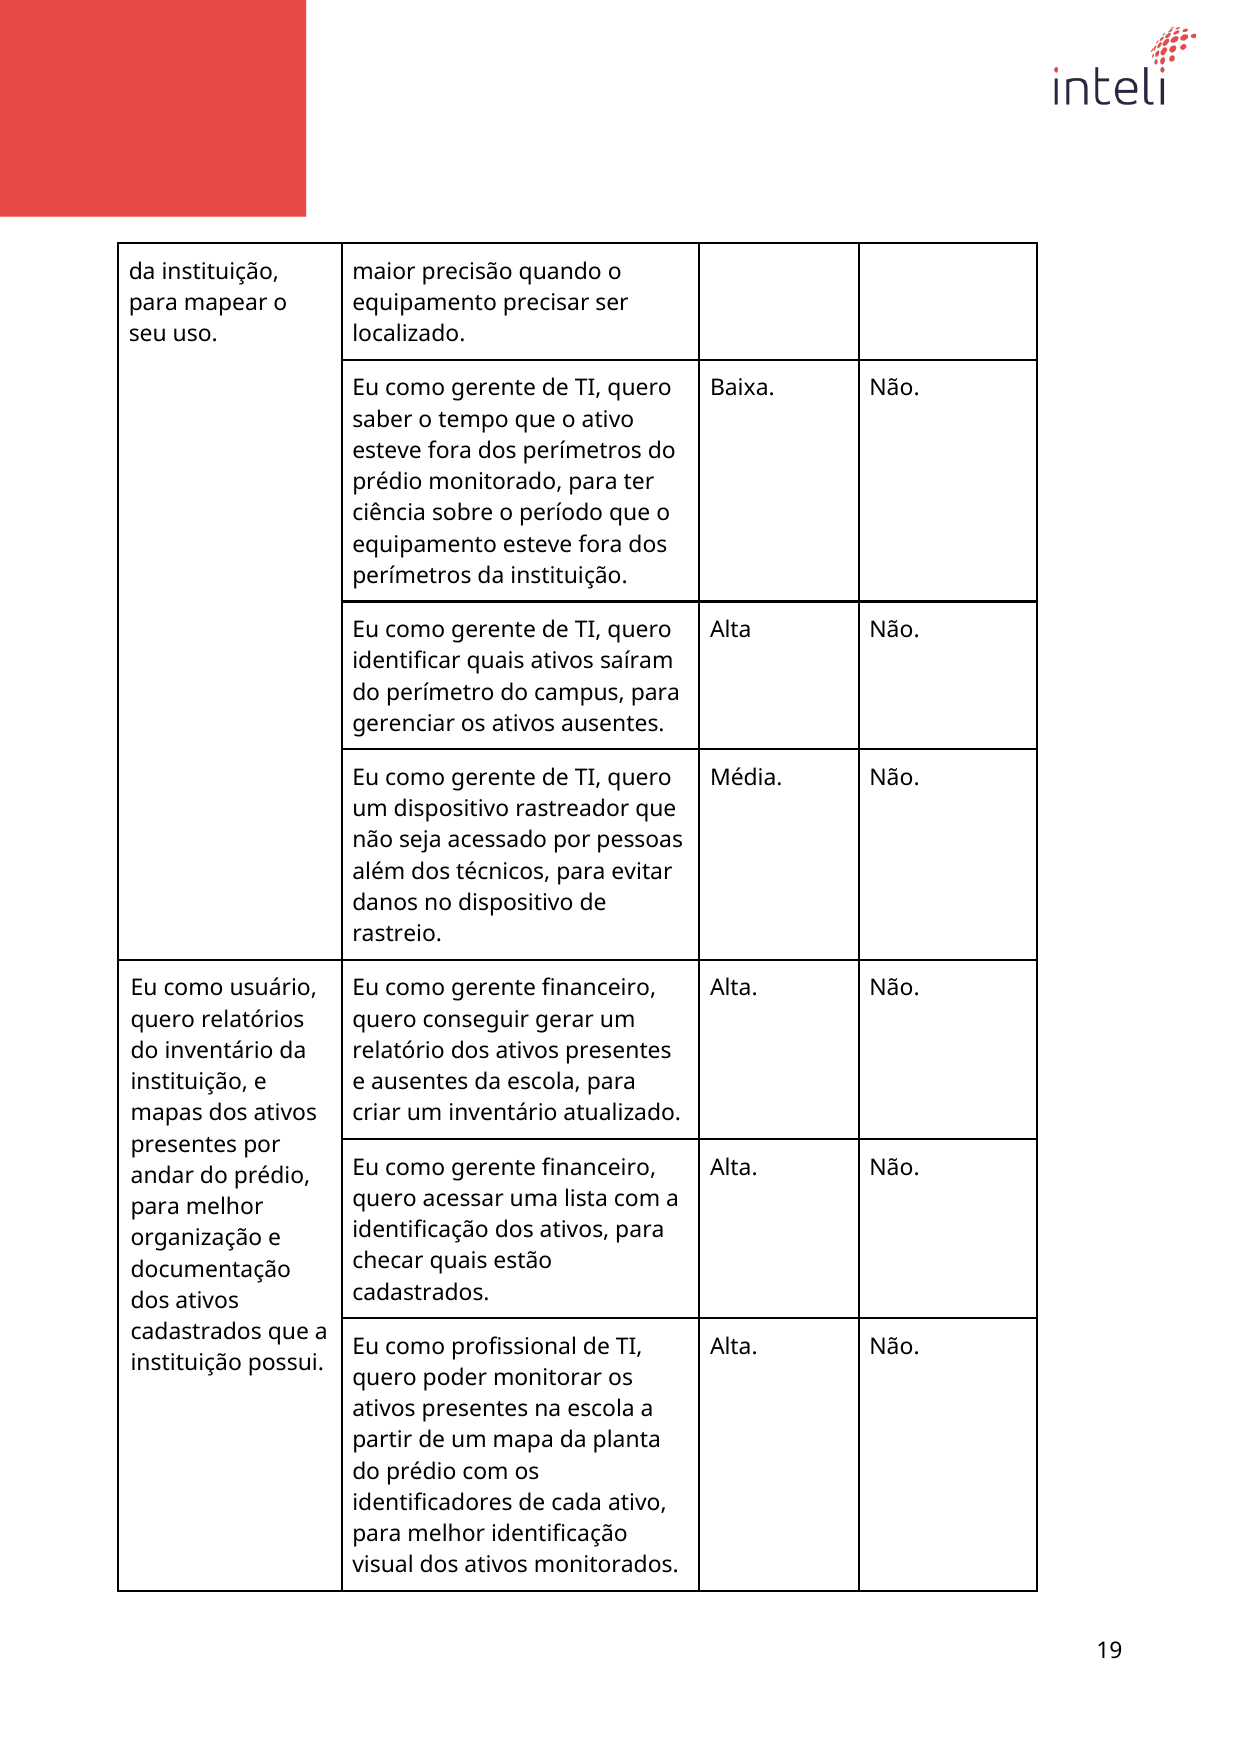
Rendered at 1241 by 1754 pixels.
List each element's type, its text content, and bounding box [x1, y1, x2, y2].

table_cell Alta. [700, 1140, 858, 1317]
picture [1054, 27, 1197, 105]
table_cell [860, 244, 1036, 359]
table_cell Eu como gerente financeiro, quero conseguir gerar um relatório dos ativos presentes e ausentes da escola, para criar um inventário atualizado. [343, 961, 698, 1138]
table_cell Não. [860, 750, 1036, 959]
table_cell da instituição, para mapear o seu uso. [119, 244, 341, 959]
table_cell Eu como gerente de TI, quero um dispositivo rastreador que não seja acessado por pessoas além dos técnicos, para evitar danos no dispositivo de rastreio. [343, 750, 698, 959]
table_cell Média. [700, 750, 858, 959]
table_cell Eu como gerente financeiro, quero acessar uma lista com a identificação dos ativos, para checar quais estão cadastrados. [343, 1140, 698, 1317]
table_cell Não. [860, 961, 1036, 1138]
table_cell Alta. [700, 1319, 858, 1590]
table_cell Baixa. [700, 361, 858, 600]
table_cell Alta [700, 603, 858, 748]
table_cell Eu como usuário, quero relatórios do inventário da instituição, e mapas dos ativos presentes por andar do prédio, para melhor organização e documentação dos ativos cadastrados que a instituição possui. [119, 961, 341, 1590]
table_cell Eu como gerente de TI, quero saber o tempo que o ativo esteve fora dos perímetros do prédio monitorado, para ter ciência sobre o período que o equipamento esteve fora dos perímetros da instituição. [343, 361, 698, 600]
table_cell Não. [860, 1140, 1036, 1317]
table_cell Alta. [700, 961, 858, 1138]
table_cell Não. [860, 603, 1036, 748]
table_cell Não. [860, 1319, 1036, 1590]
table_cell Não. [860, 361, 1036, 600]
table_cell Eu como gerente de TI, quero identificar quais ativos saíram do perímetro do campus, para gerenciar os ativos ausentes. [343, 603, 698, 748]
table_cell Eu como profissional de TI, quero poder monitorar os ativos presentes na escola a partir de um mapa da planta do prédio com os identificadores de cada ativo, para melhor identificação visual dos ativos monitorados. [343, 1319, 698, 1590]
picture [0, 0, 307, 217]
table_cell maior precisão quando o equipamento precisar ser localizado. [343, 244, 698, 359]
table_cell [700, 244, 858, 359]
